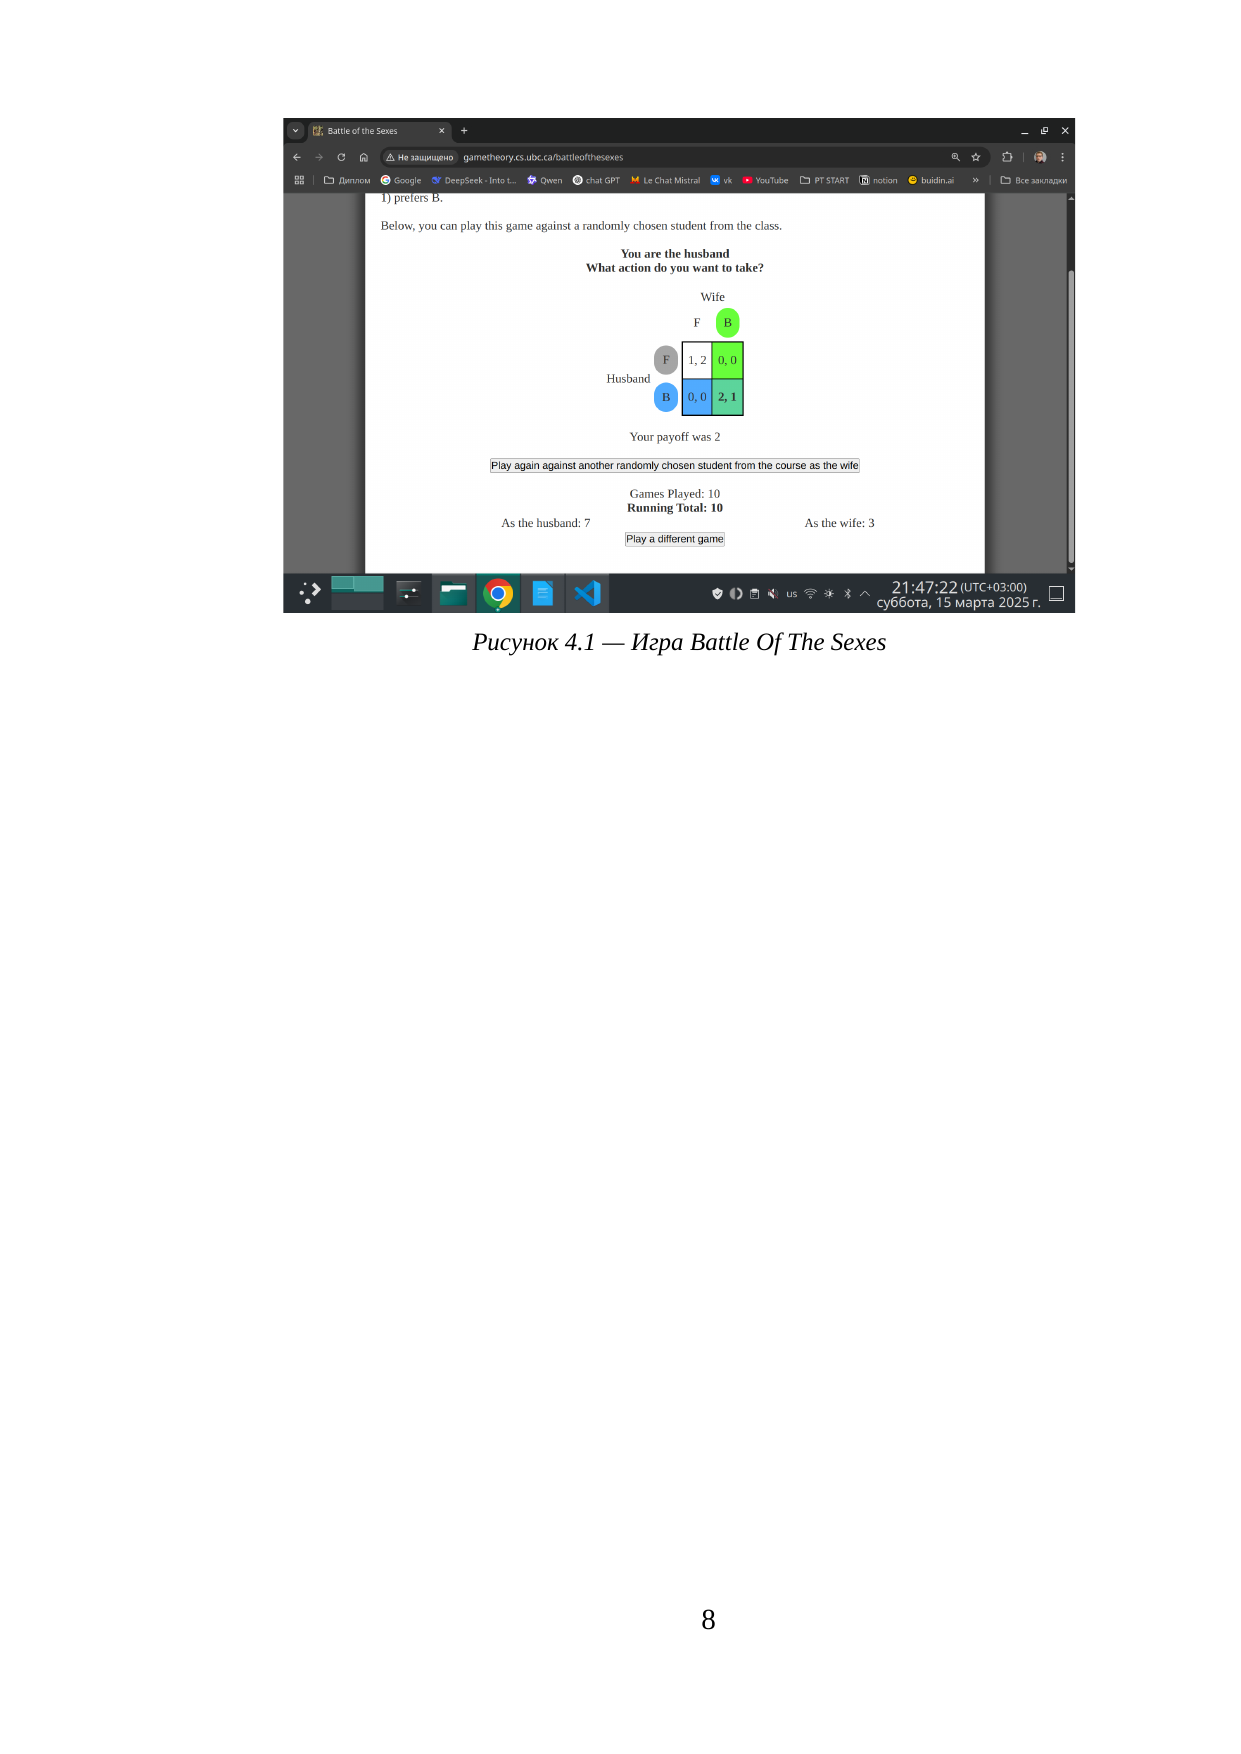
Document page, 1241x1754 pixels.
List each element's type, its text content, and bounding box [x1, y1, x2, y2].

text Рисунок 4.1 — Игра Battle Of The Sexes [177, 118, 1181, 656]
picture [283, 118, 1075, 613]
